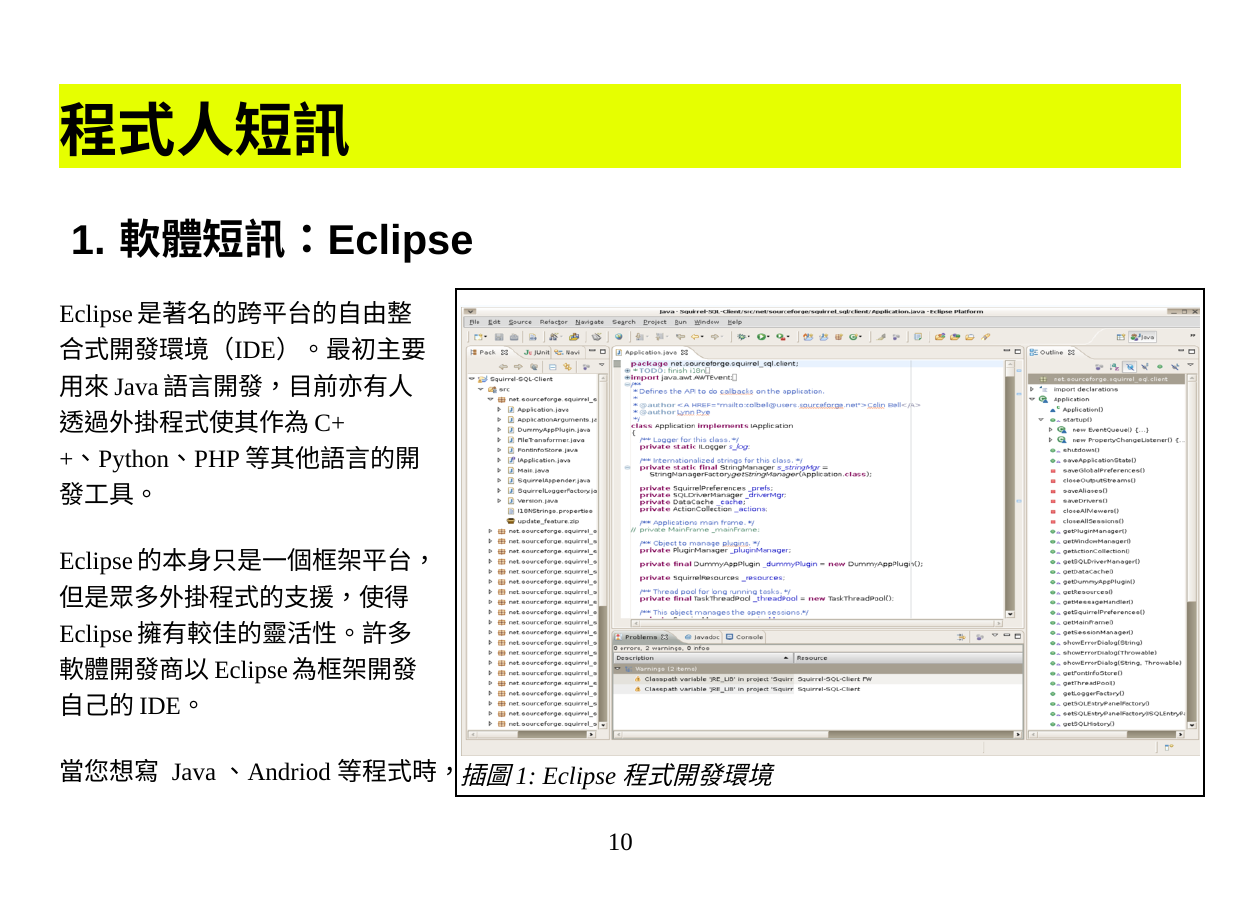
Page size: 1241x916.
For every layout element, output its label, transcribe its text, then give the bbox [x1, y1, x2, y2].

text Eclipse的本身只是一個框架平台，但是眾多外掛程式的支援，使得Eclipse擁有較佳的靈活性。許多軟體開發商以Eclipse為框架開發自己的IDE。 [59, 541, 455, 722]
picture [460, 305, 1200, 756]
subtitle 軟體短訊：Eclipse [59, 206, 1181, 266]
text Eclipse是著名的跨平台的自由整合式開發環境（IDE）。最初主要用來Java語言開發，目前亦有人透過外掛程式使其作為C++、Python、PHP等其他語言的開發工具。 [59, 294, 455, 511]
text 插圖 1: Eclipse 程式開發環境 [460, 756, 1200, 792]
text 當您想寫 Java 、Andriod 等程式時，就可以使用Eclipse 。Eclipse 可以說是開放原始碼領域的 Visual Stduio，功能很強大，也有類似 Intellisense 的視覺提示，寫起程式來會輕鬆愉快許多。【本文由陳鍾誠取材並修改自維基百科】 [59, 752, 455, 788]
text Eclipse是著名的跨平台的自由整合式開發環境（IDE）。最初主要用來Java語言開發，目前亦有人透過外掛程式使其作為C++、Python、PHP等其他語言的開發工具。 [457, 290, 1203, 795]
subtitle 程式人短訊 [59, 84, 1181, 168]
